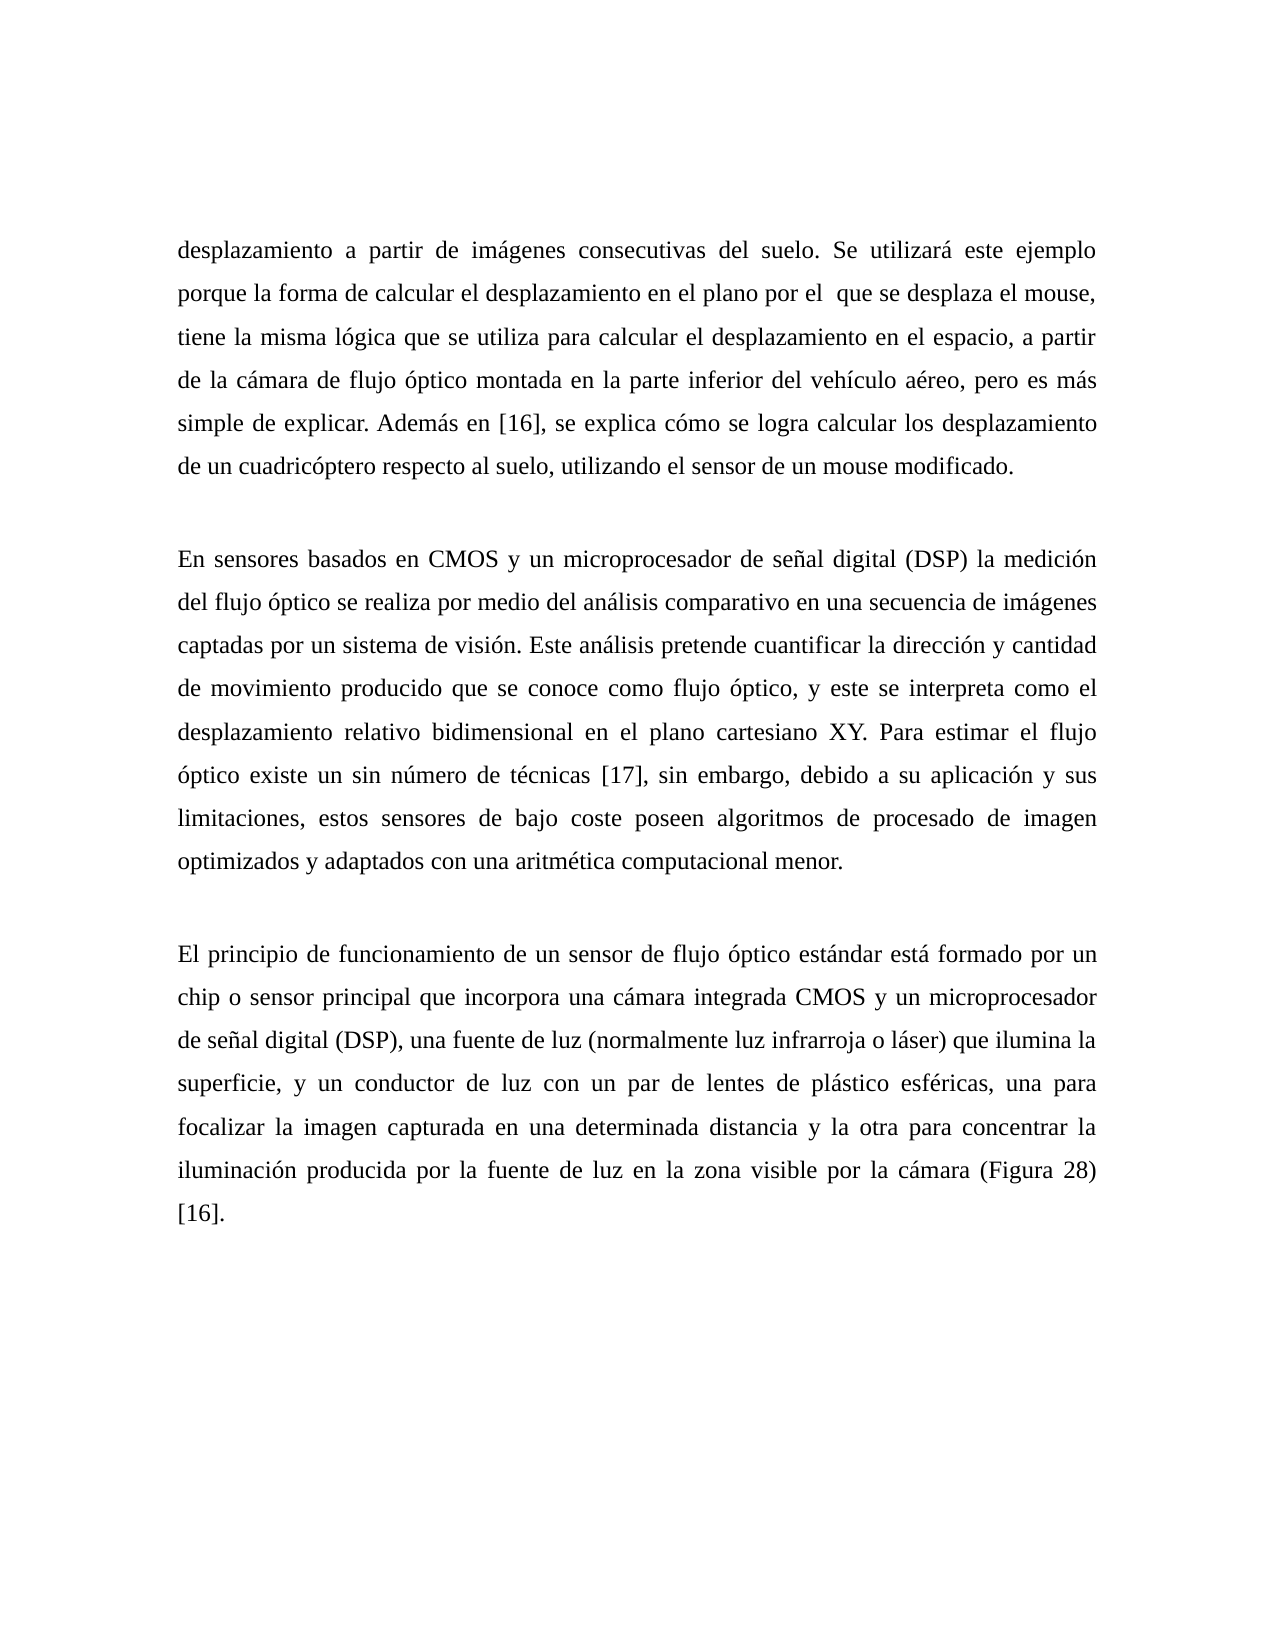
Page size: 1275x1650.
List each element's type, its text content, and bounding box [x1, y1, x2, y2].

text desplazamiento a partir de imágenes consecutivas del suelo. Se utilizará este ejemplo porque la forma de calcular el desplazamiento en el plano por el que se desplaza el mouse, tiene la misma lógica que se utiliza para calcular el desplazamiento en el espacio, a partir de la cámara de flujo óptico montada en la parte inferior del vehículo aéreo, pero es más simple de explicar. Además en [16], se explica cómo se logra calcular los desplazamiento de un cuadricóptero respecto al suelo, utilizando el sensor de un mouse modificado. [177, 235, 1098, 480]
text En sensores basados en CMOS y un microprocesador de señal digital (DSP) la medición del flujo óptico se realiza por medio del análisis comparativo en una secuencia de imágenes captadas por un sistema de visión. Este análisis pretende cuantificar la dirección y cantidad de movimiento producido que se conoce como flujo óptico, y este se interpreta como el desplazamiento relativo bidimensional en el plano cartesiano XY. Para estimar el flujo óptico existe un sin número de técnicas [17], sin embargo, debido a su aplicación y sus limitaciones, estos sensores de bajo coste poseen algoritmos de procesado de imagen optimizados y adaptados con una aritmética computacional menor. [177, 544, 1098, 875]
text El principio de funcionamiento de un sensor de flujo óptico estándar está formado por un chip o sensor principal que incorpora una cámara integrada CMOS y un microprocesador de señal digital (DSP), una fuente de luz (normalmente luz infrarroja o láser) que ilumina la superficie, y un conductor de luz con un par de lentes de plástico esféricas, una para focalizar la imagen capturada en una determinada distancia y la otra para concentrar la iluminación producida por la fuente de luz en la zona visible por la cámara (Figura 28) [16]. [177, 939, 1098, 1227]
